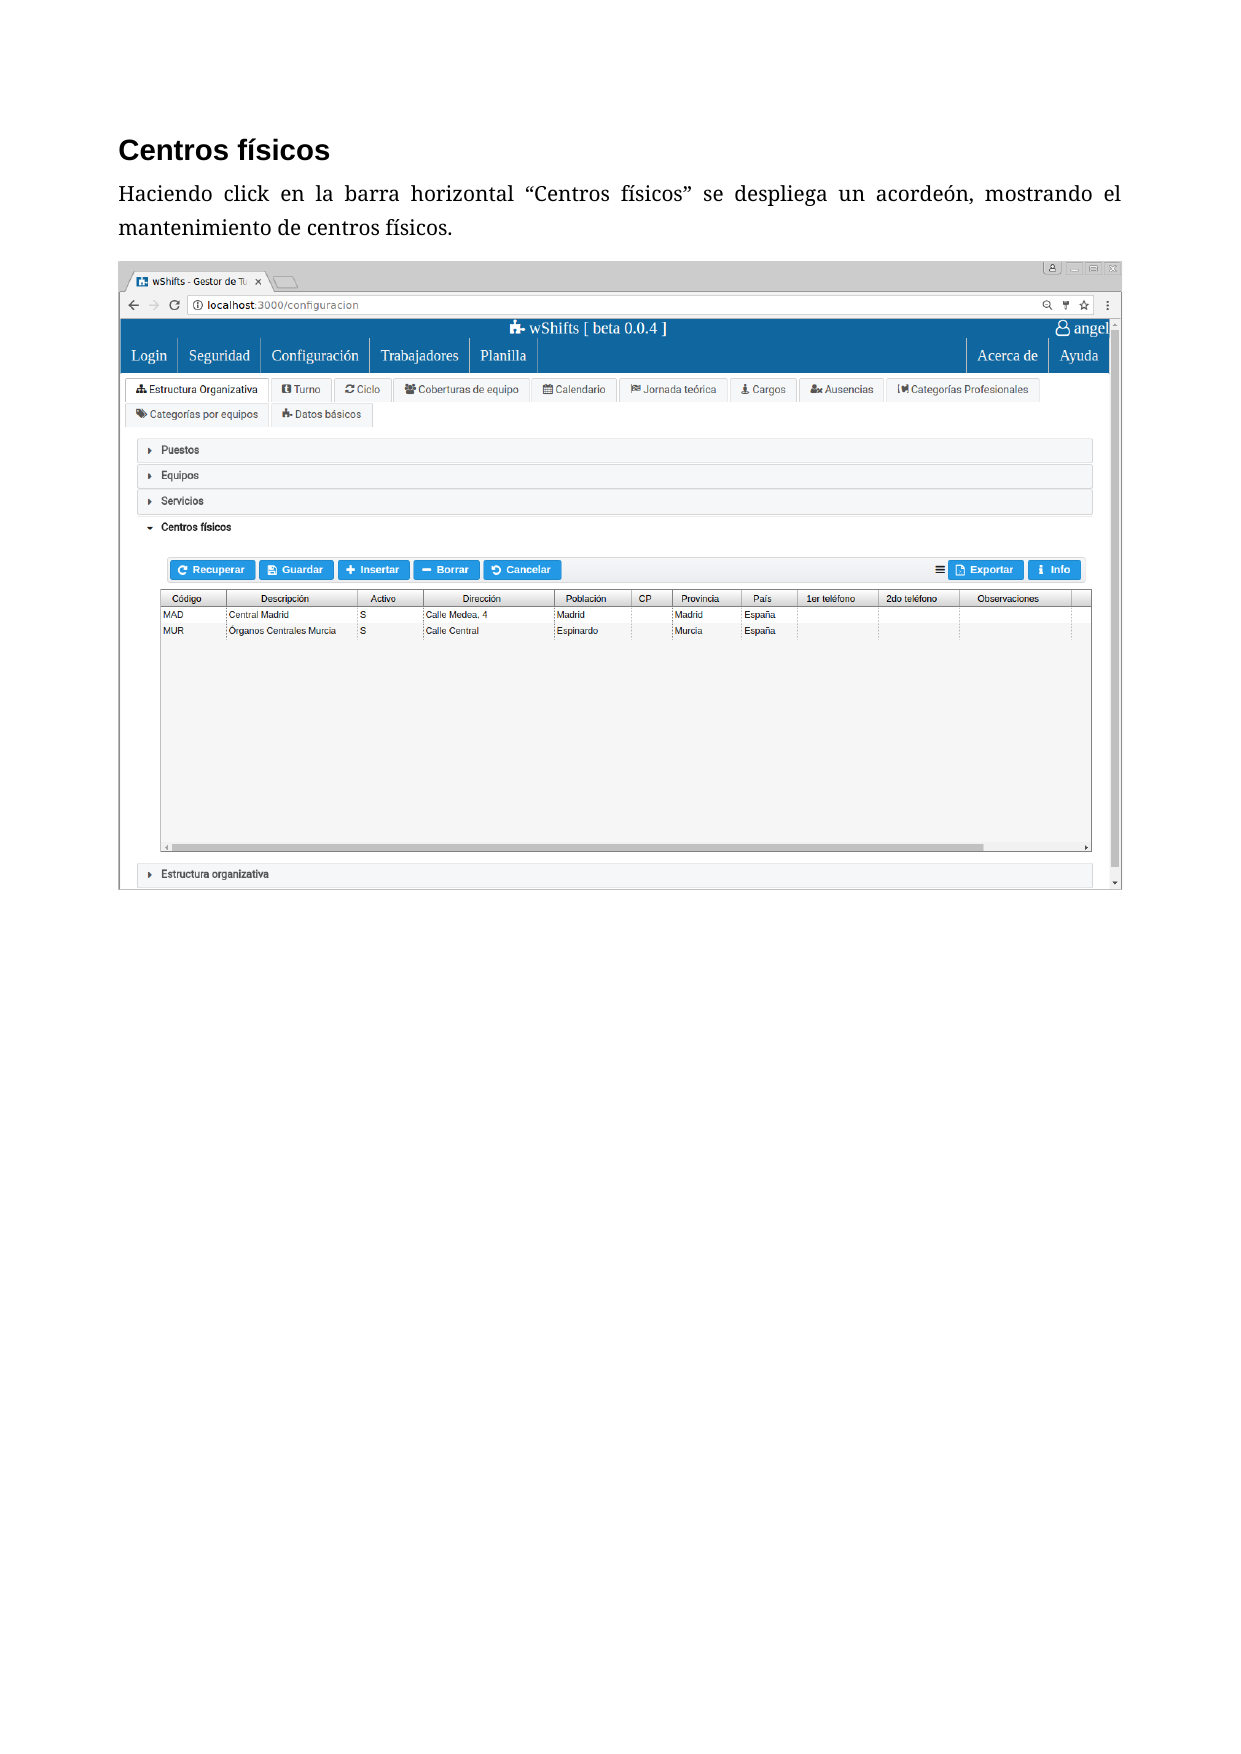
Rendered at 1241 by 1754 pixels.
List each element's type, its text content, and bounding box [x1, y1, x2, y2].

picture [118, 261, 1123, 890]
text Haciendo click en la barra horizontal “Centros físicos” se despliega un acordeón, mostrando el mantenimiento de centros físicos. [118, 179, 1122, 241]
subtitle Centros físicos [118, 133, 1122, 166]
